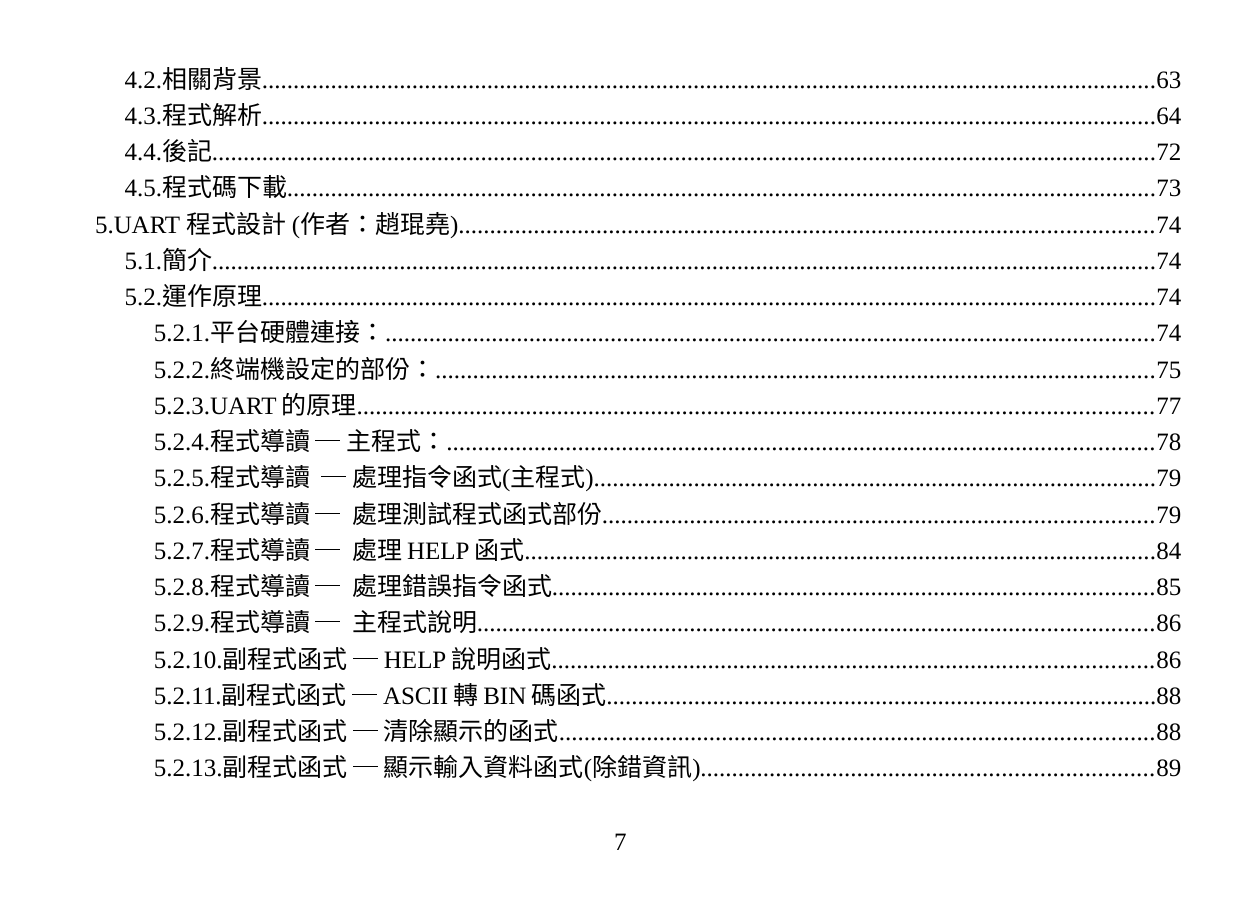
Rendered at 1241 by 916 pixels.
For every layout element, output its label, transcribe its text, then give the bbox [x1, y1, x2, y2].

text 5.2.8.程式導讀 ─ 處理錯誤指令函式 85 [147, 567, 1181, 603]
text 4.2.相關背景 63 [118, 59, 1181, 95]
text 4.4.後記 72 [118, 132, 1181, 168]
text 5.2.12.副程式函式 ─ 清除顯示的函式 88 [147, 712, 1181, 748]
text 5.2.11.副程式函式 ─ ASCII轉BIN碼函式 88 [147, 675, 1181, 712]
text 5.2.7.程式導讀 ─ 處理HELP函式 84 [147, 530, 1181, 567]
text 4.3.程式解析 64 [118, 95, 1181, 132]
text 5.2.運作原理 74 [118, 277, 1181, 313]
text 5.2.1.平台硬體連接： 74 [147, 313, 1181, 349]
text 4.5.程式碼下載 73 [118, 168, 1181, 204]
text 5.2.10.副程式函式 ─ HELP說明函式 86 [147, 639, 1181, 675]
text 5.2.4.程式導讀 ─ 主程式： 78 [147, 422, 1181, 458]
text 5.2.13.副程式函式 ─ 顯示輸入資料函式(除錯資訊) 89 [147, 748, 1181, 784]
text 5.2.5.程式導讀 ─ 處理指令函式(主程式) 79 [147, 458, 1181, 494]
text 5.UART 程式設計 (作者：趙琨堯) 74 [88, 204, 1181, 240]
text 5.2.6.程式導讀 ─ 處理測試程式函式部份 79 [147, 494, 1181, 530]
text 5.1.簡介 74 [118, 240, 1181, 277]
text 5.2.9.程式導讀 ─ 主程式說明 86 [147, 603, 1181, 639]
text 5.2.2.終端機設定的部份： 75 [147, 349, 1181, 385]
text 5.2.3.UART的原理 77 [147, 385, 1181, 422]
